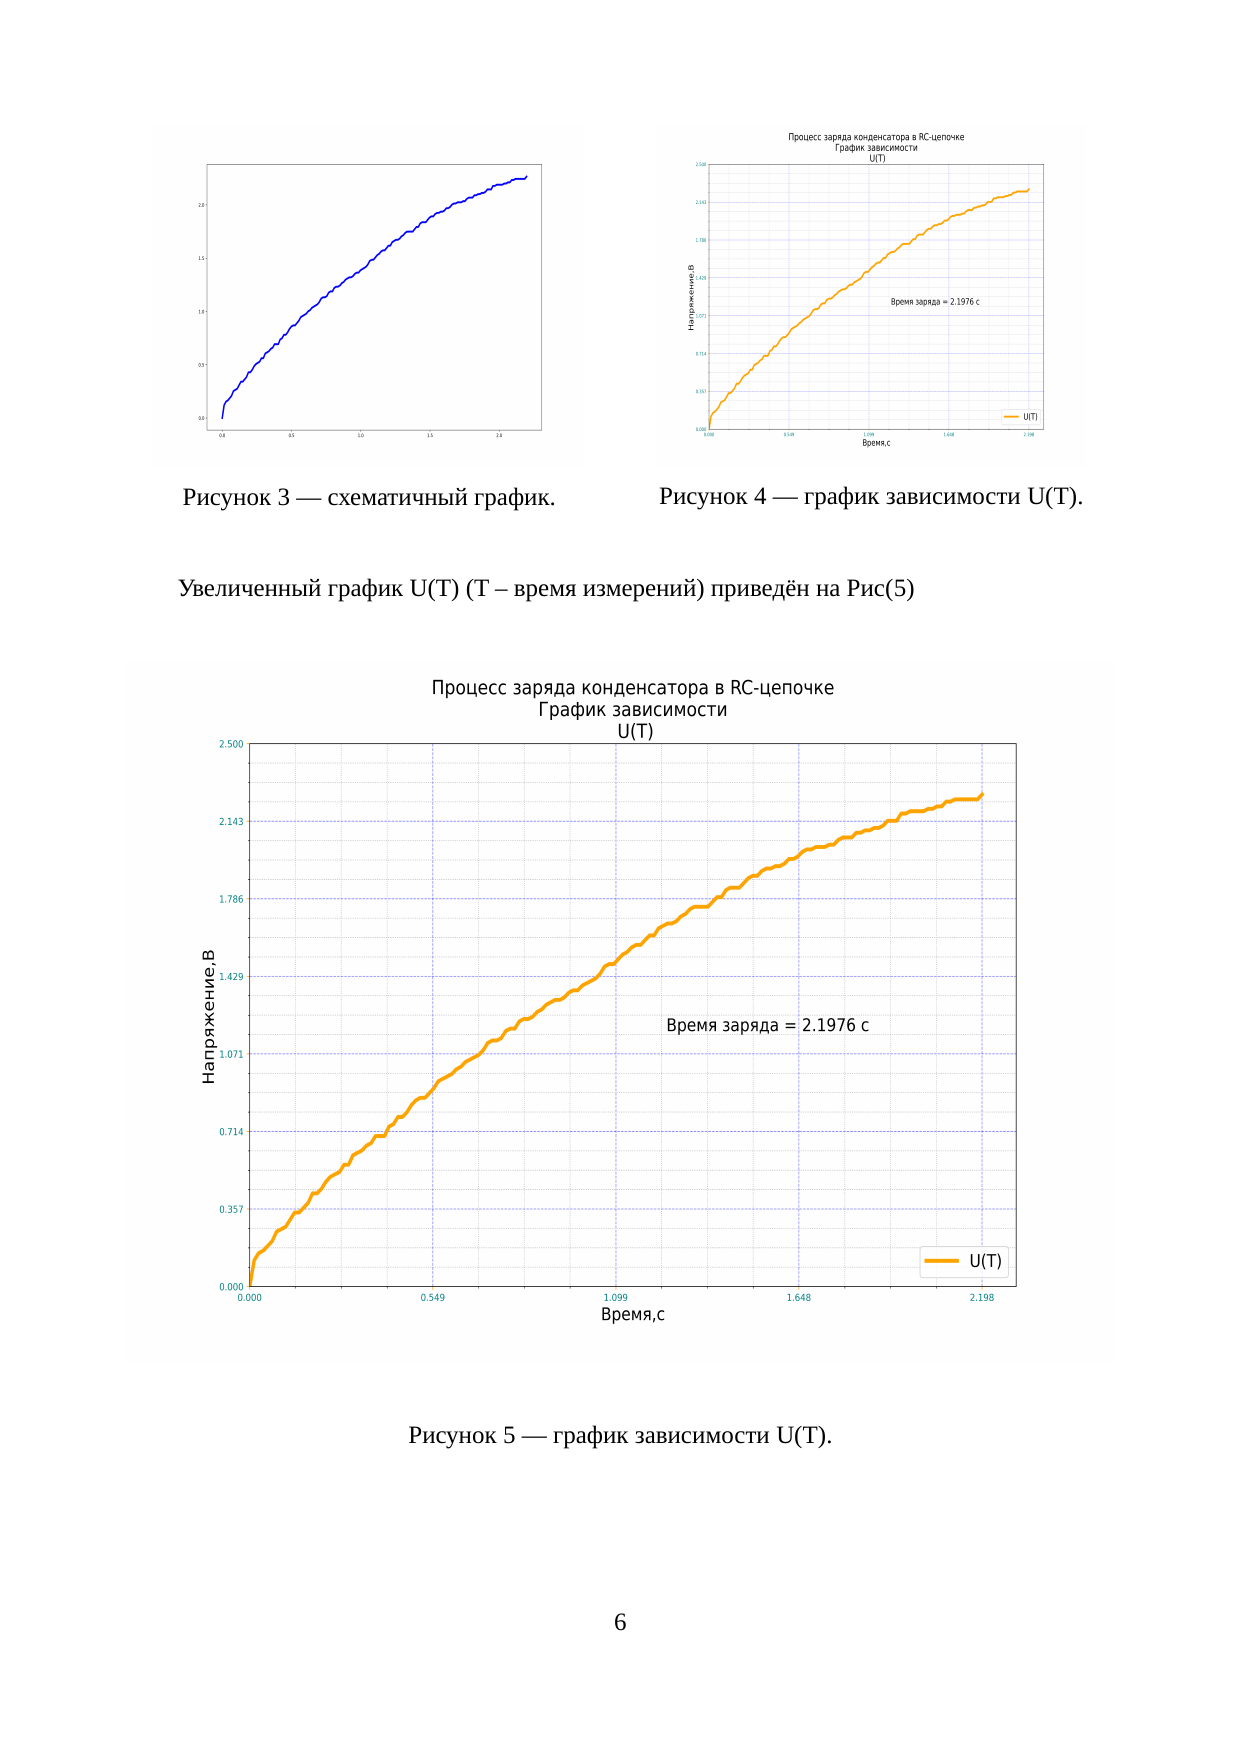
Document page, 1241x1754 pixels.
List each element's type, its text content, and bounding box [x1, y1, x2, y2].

picture [655, 123, 1087, 467]
picture [153, 123, 585, 468]
table_header Рисунок 3 — схематичный график. [118, 118, 620, 530]
text Увеличенный график U(T) (T – время измерений) приведён на Рис(5) [118, 573, 1122, 602]
table_header Рисунок 4 — график зависимости U(T). [620, 118, 1122, 530]
text Рисунок 5 — график зависимости U(T). [118, 1420, 1122, 1448]
picture [126, 659, 1114, 1364]
